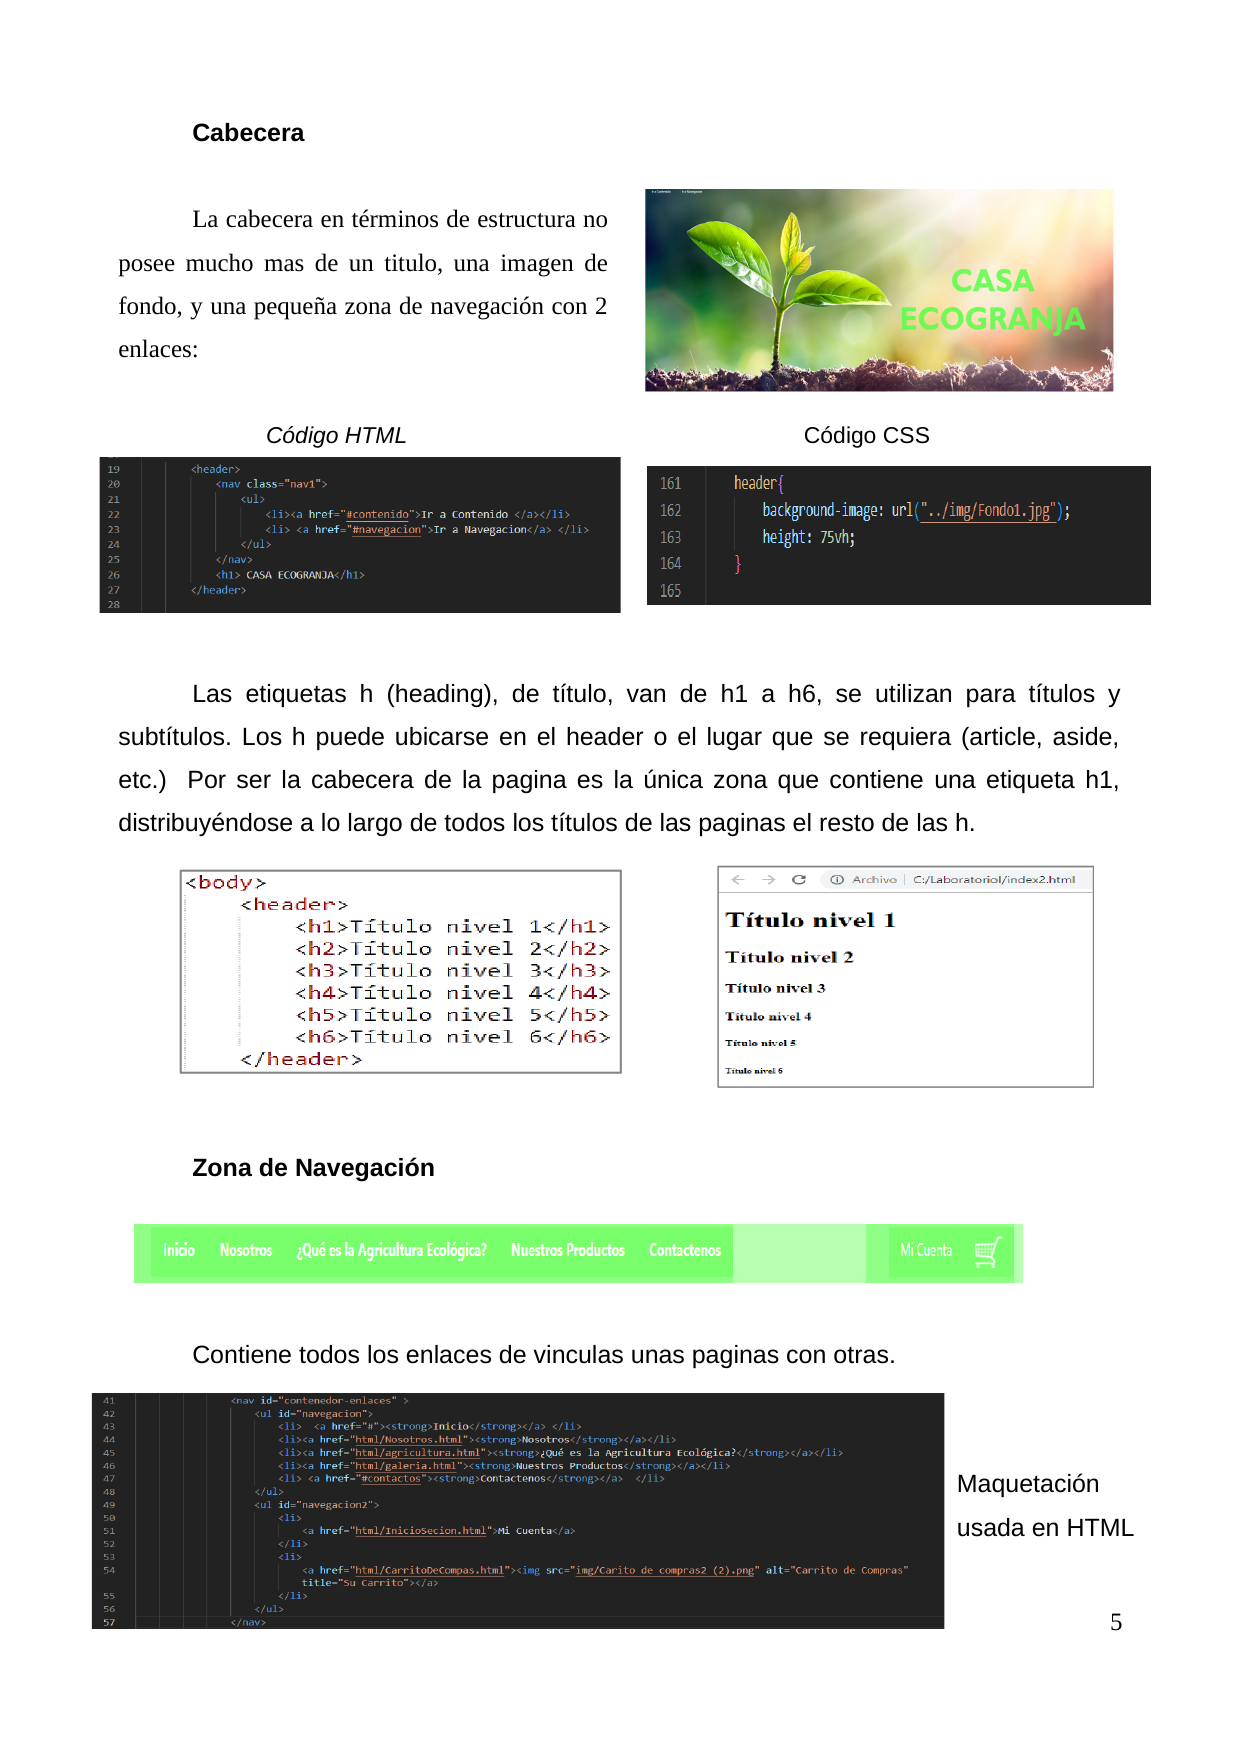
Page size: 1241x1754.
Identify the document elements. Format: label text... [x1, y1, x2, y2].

text Contiene todos los enlaces de vinculas unas paginas con otras. [118, 1340, 1122, 1369]
picture [645, 189, 1114, 392]
text Zona de Navegación [118, 1153, 1122, 1182]
picture [177, 866, 622, 1074]
text Cabecera [118, 118, 1122, 147]
text Código HTML Código CSS [118, 420, 1122, 449]
text Maquetación usada en HTML [957, 1469, 1140, 1541]
text Las etiquetas h (heading), de título, van de h1 a h6, se utilizan para títulos y subtítulos. Los h puede ubicarse en el header o el lugar que se requiera (article, aside, etc.) Por ser la cabecera de la pagina es la única zona que contiene una etiqueta h1, distribuyéndose a lo largo de todos los títulos de las paginas el resto de las h. [118, 679, 1122, 837]
picture [99, 457, 621, 613]
text La cabecera en términos de estructura no posee mucho mas de un titulo, una imagen de fondo, y una pequeña zona de navegación con 2 enlaces: [118, 204, 608, 363]
picture [91, 1393, 945, 1629]
picture [647, 466, 1151, 605]
picture [716, 863, 1094, 1088]
